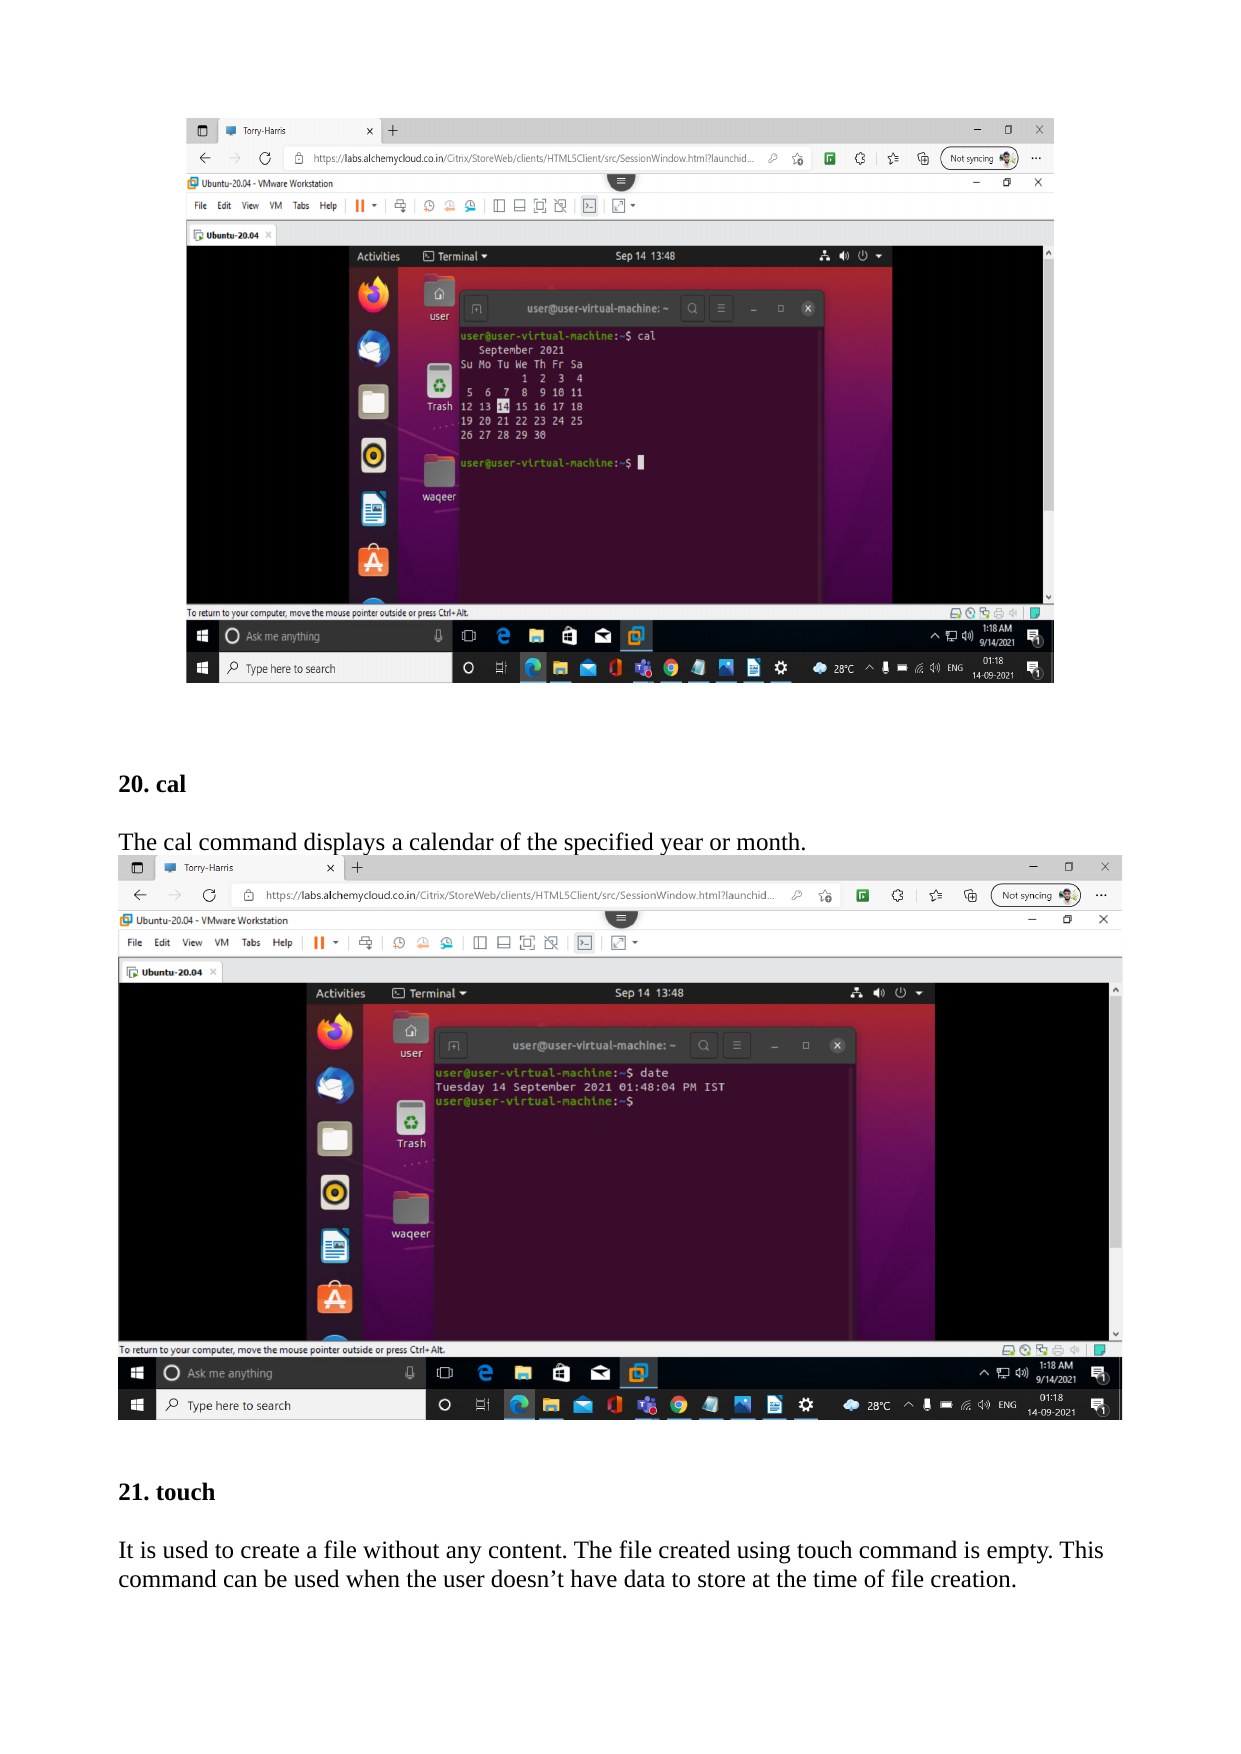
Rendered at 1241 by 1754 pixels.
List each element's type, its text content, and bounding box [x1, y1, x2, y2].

text It is used to create a file without any content. The file created using touch command is empty. This command can be used when the user doesn’t have data to store at the time of file creation. [118, 1535, 1122, 1592]
picture [118, 855, 1123, 1420]
text The cal command displays a calendar of the specified year or month. [118, 827, 1122, 855]
picture [186, 118, 1054, 683]
text 20. cal [118, 769, 1122, 798]
text 21. touch [118, 1477, 1122, 1506]
